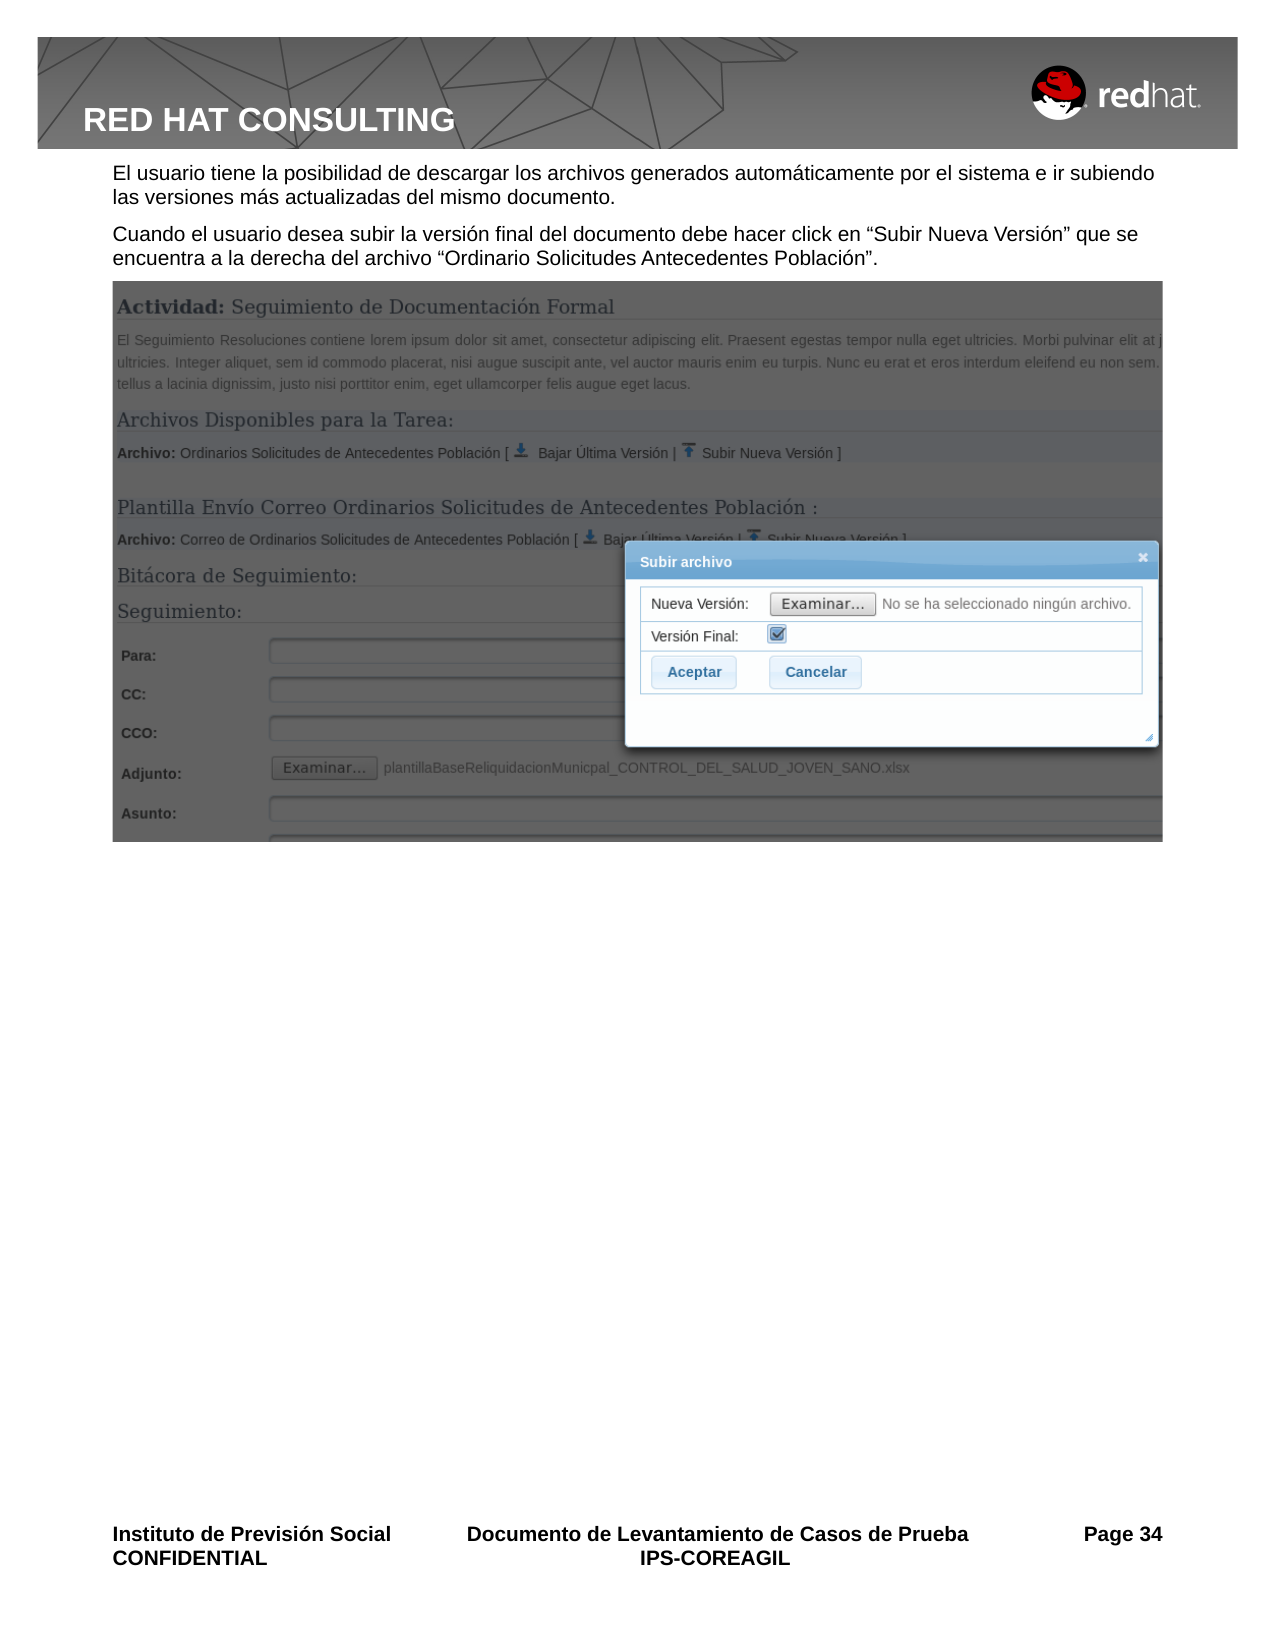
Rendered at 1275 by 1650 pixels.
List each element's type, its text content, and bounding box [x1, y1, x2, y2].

text El usuario tiene la posibilidad de descargar los archivos generados automáticamente por el sistema e ir subiendo las versiones más actualizadas del mismo documento. [112, 161, 1162, 209]
picture [112, 281, 1163, 842]
text Cuando el usuario desea subir la versión final del documento debe hacer click en “Subir Nueva Versión” que se encuentra a la derecha del archivo “Ordinario Solicitudes Antecedentes Población”. [112, 221, 1162, 269]
picture [37, 37, 1238, 149]
